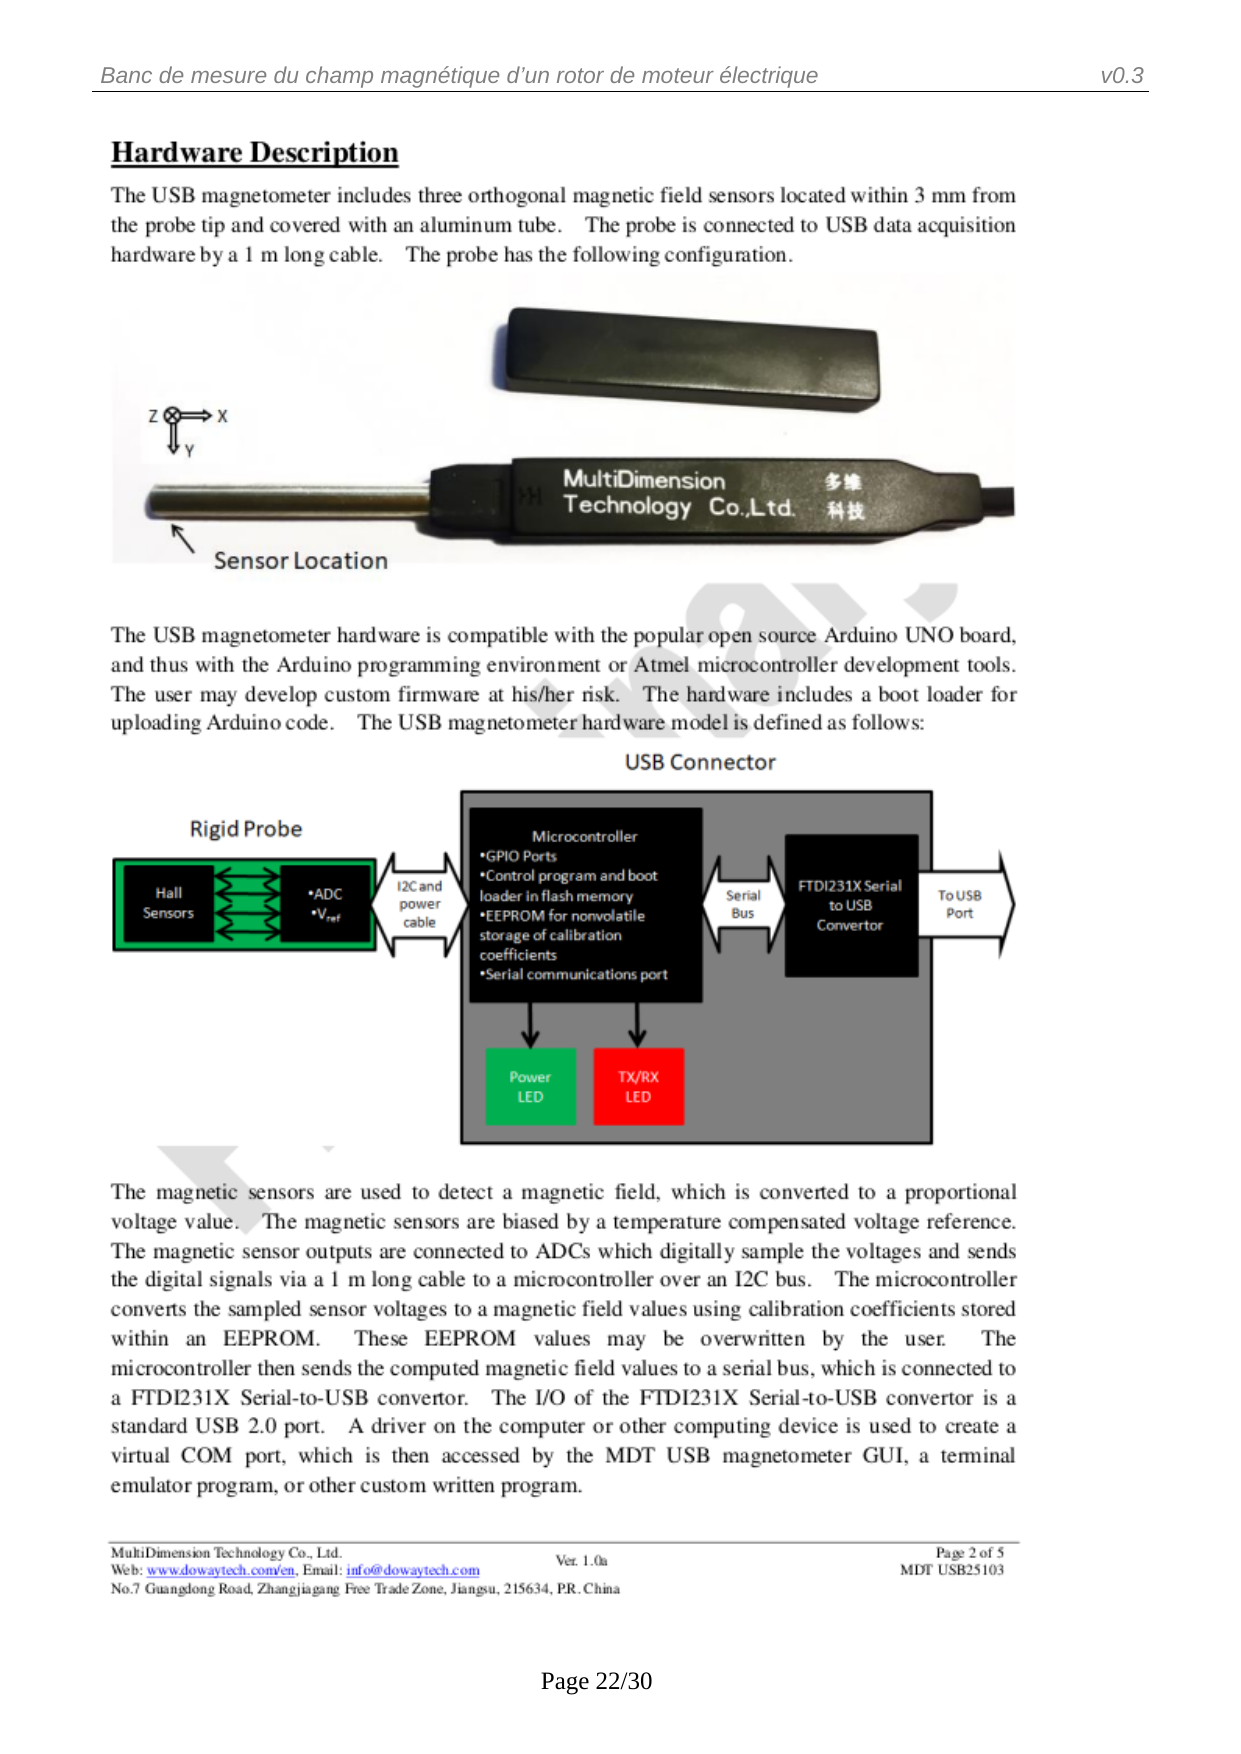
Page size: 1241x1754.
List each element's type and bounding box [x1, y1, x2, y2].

picture [94, 120, 1044, 1608]
